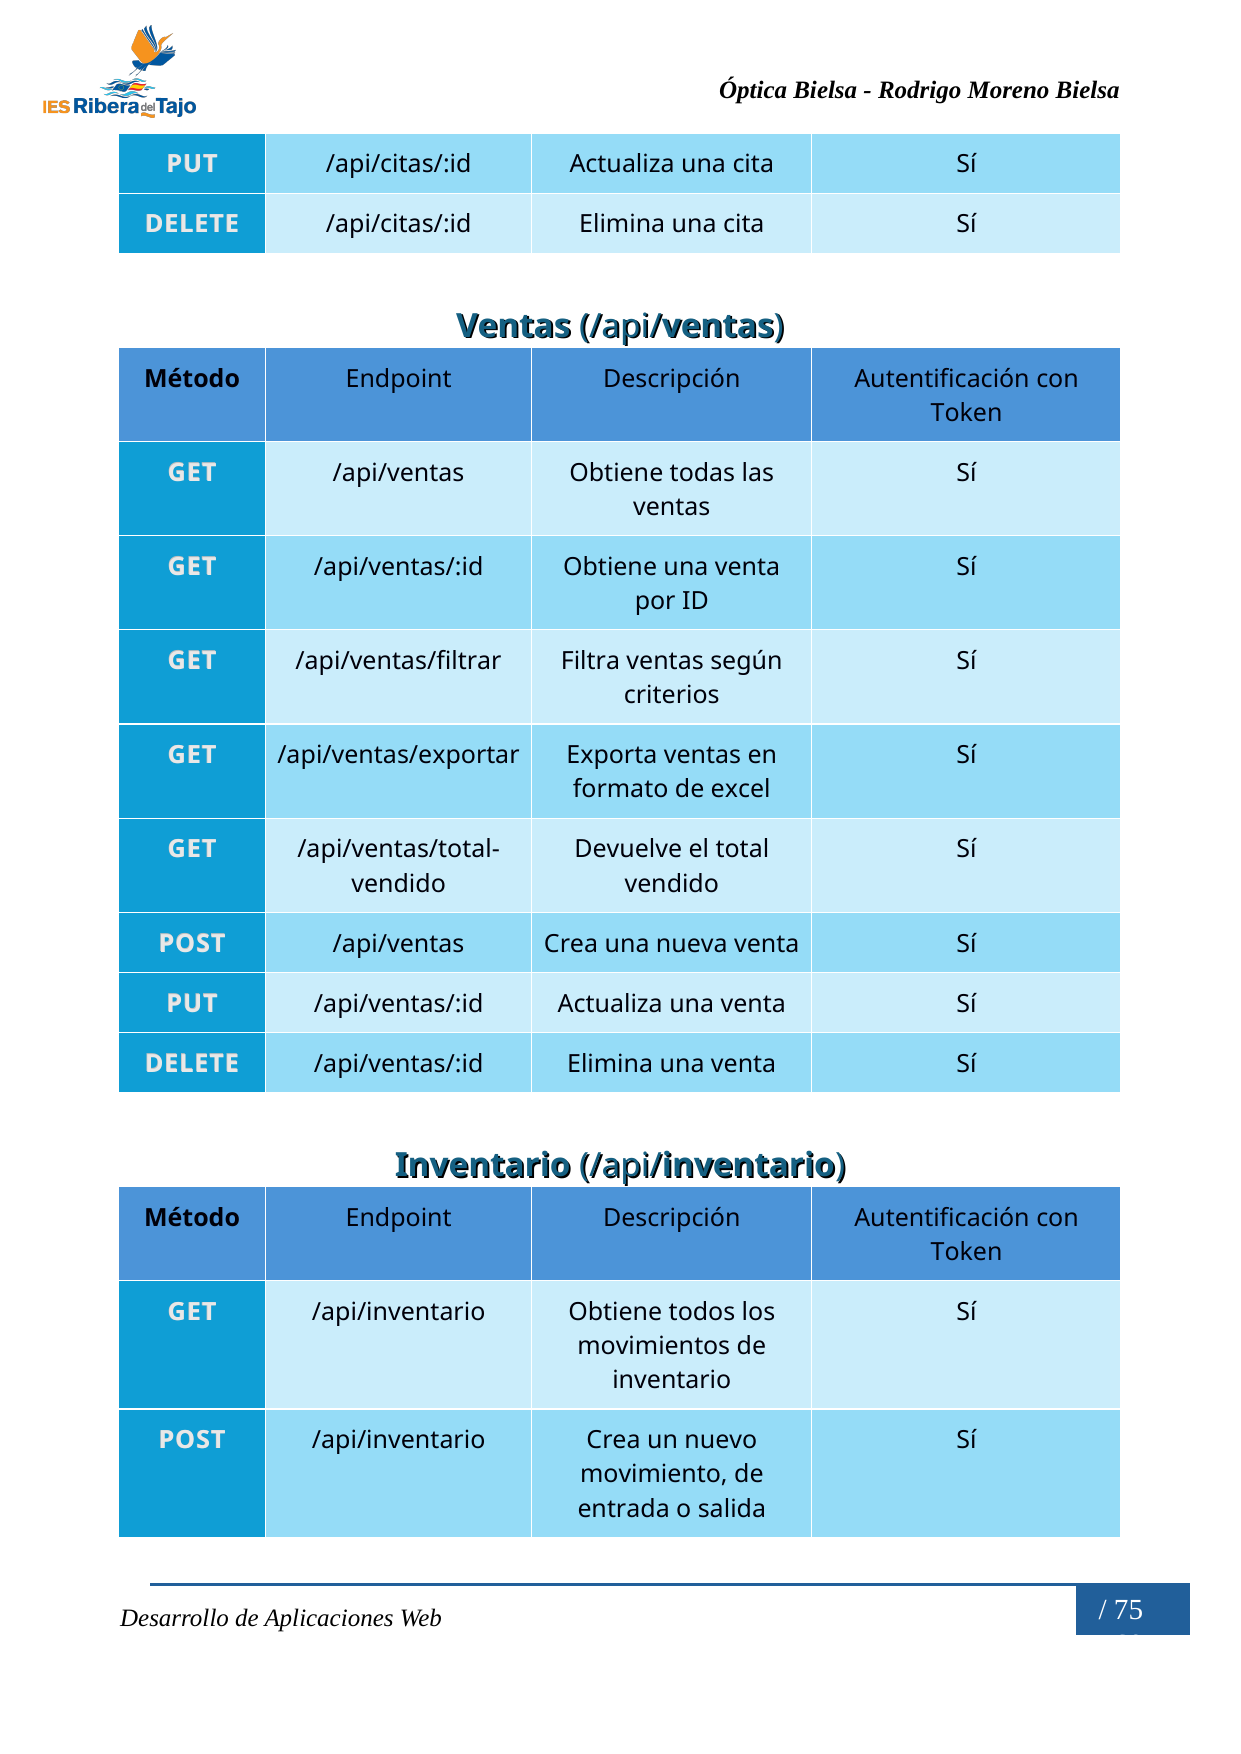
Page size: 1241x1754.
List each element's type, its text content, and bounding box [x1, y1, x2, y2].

table_cell /api/ventas/exportar [266, 725, 531, 818]
table_cell Elimina una venta [532, 1033, 811, 1092]
table_cell Crea un nuevo movimiento, de entrada o salida [532, 1410, 811, 1537]
table_cell DELETE [119, 194, 265, 253]
table_cell /api/ventas/:id [266, 536, 531, 629]
table_cell Endpoint [266, 348, 531, 441]
table_cell Sí [812, 973, 1120, 1032]
table_cell DELETE [119, 1033, 265, 1092]
table_cell Endpoint [266, 1187, 531, 1280]
table_cell /api/ventas/:id [266, 1033, 531, 1092]
table_cell Elimina una cita [532, 194, 811, 253]
table_cell Exporta ventas en formato de excel [532, 725, 811, 818]
table_cell Sí [812, 134, 1120, 193]
table_cell GET [119, 1281, 265, 1408]
table_cell GET [119, 536, 265, 629]
table_cell Descripción [532, 1187, 811, 1280]
table_cell /api/inventario [266, 1410, 531, 1537]
table_cell Filtra ventas según criterios [532, 630, 811, 723]
table_cell Descripción [532, 348, 811, 441]
table_cell /api/ventas [266, 913, 531, 972]
table_cell Método [119, 1187, 265, 1280]
table_cell GET [119, 725, 265, 818]
table_cell Obtiene todas las ventas [532, 442, 811, 535]
table_cell Sí [812, 194, 1120, 253]
table_cell Obtiene una venta por ID [532, 536, 811, 629]
table_cell Sí [812, 630, 1120, 723]
table_cell /api/inventario [266, 1281, 531, 1408]
table_cell Autentificación con Token [812, 348, 1120, 441]
table_cell Autentificación con Token [812, 1187, 1120, 1280]
table_cell PUT [119, 973, 265, 1032]
table_cell Obtiene todos los movimientos de inventario [532, 1281, 811, 1408]
table_cell Sí [812, 1410, 1120, 1537]
table_header Inventario (/api/inventario) [119, 1128, 1120, 1186]
table_cell /api/citas/:id [266, 134, 531, 193]
table_cell Actualiza una cita [532, 134, 811, 193]
table_cell GET [119, 819, 265, 912]
table_cell /api/ventas/:id [266, 973, 531, 1032]
table_cell Sí [812, 536, 1120, 629]
table_cell GET [119, 630, 265, 723]
table_cell /api/ventas/filtrar [266, 630, 531, 723]
table_cell Devuelve el total vendido [532, 819, 811, 912]
table_cell Crea una nueva venta [532, 913, 811, 972]
table_cell /api/ventas [266, 442, 531, 535]
table_cell Sí [812, 819, 1120, 912]
table_cell Sí [812, 913, 1120, 972]
table_cell /api/ventas/total-vendido [266, 819, 531, 912]
table_header Ventas (/api/ventas) [119, 289, 1120, 347]
table_cell PUT [119, 134, 265, 193]
table_cell Sí [812, 725, 1120, 818]
table_cell GET [119, 442, 265, 535]
table_cell Método [119, 348, 265, 441]
table_cell POST [119, 1410, 265, 1537]
table_cell Sí [812, 1281, 1120, 1408]
table_cell POST [119, 913, 265, 972]
table_cell Sí [812, 1033, 1120, 1092]
table_cell /api/citas/:id [266, 194, 531, 253]
table_cell Actualiza una venta [532, 973, 811, 1032]
table_cell Sí [812, 442, 1120, 535]
